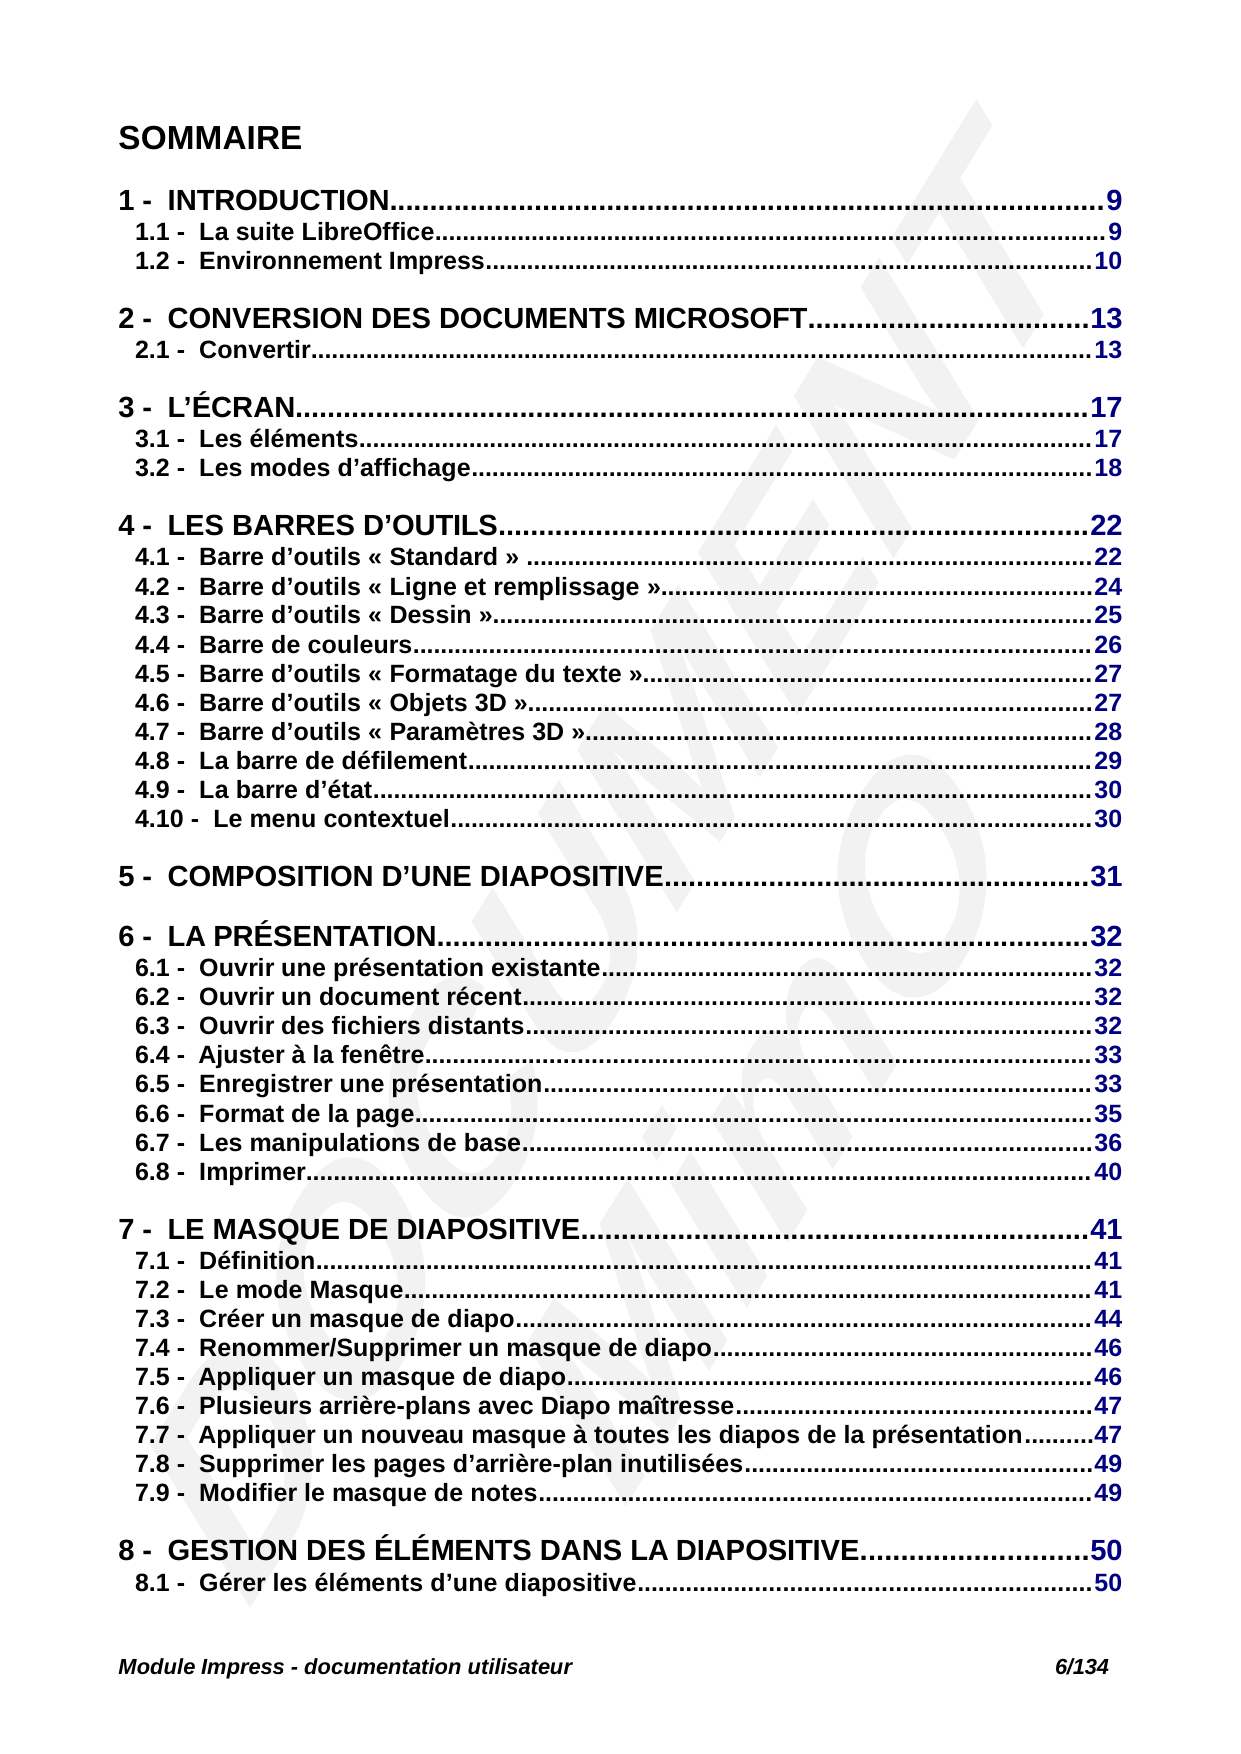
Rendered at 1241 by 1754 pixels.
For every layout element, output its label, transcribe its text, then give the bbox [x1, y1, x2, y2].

text 7.5 - Appliquer un masque de diapo 46 [135, 1362, 1122, 1391]
text 7.9 - Modifier le masque de notes 49 [135, 1478, 1122, 1507]
text 7.3 - Créer un masque de diapo 44 [135, 1304, 1122, 1333]
text 4.10 - Le menu contextuel 30 [135, 804, 1122, 833]
text 6.6 - Format de la page 35 [135, 1098, 1122, 1127]
text 4.4 - Barre de couleurs 26 [135, 629, 1122, 658]
text 4.1 - Barre d’outils « Standard » 22 [135, 542, 1122, 571]
text 7.4 - Renommer/Supprimer un masque de diapo 46 [135, 1333, 1122, 1362]
text 4 - Les barres d’outils 22 [118, 508, 1122, 542]
text 8 - Gestion des éléments dans la diapositive. 50 [118, 1533, 1122, 1567]
text 1.1 - La suite LibreOffice 9 [135, 217, 1122, 246]
text 4.6 - Barre d’outils « Objets 3D » 27 [135, 688, 1122, 717]
text 4.2 - Barre d’outils « Ligne et remplissage » 24 [135, 571, 1122, 600]
text 6.5 - Enregistrer une présentation 33 [135, 1069, 1122, 1098]
text 6 - la présentation 32 [118, 919, 1122, 952]
text 6.4 - Ajuster à la fenêtre 33 [135, 1040, 1122, 1069]
text 6.7 - Les manipulations de base 36 [135, 1127, 1122, 1157]
subtitle SOMMAIRE [118, 118, 1122, 157]
text 4.8 - La barre de défilement 29 [135, 746, 1122, 775]
text 4.9 - La barre d’état 30 [135, 775, 1122, 804]
text 6.1 - Ouvrir une présentation existante 32 [135, 953, 1122, 982]
text 7.6 - Plusieurs arrière-plans avec Diapo maîtresse 47 [135, 1391, 1122, 1420]
text 4.3 - Barre d’outils « Dessin » 25 [135, 600, 1122, 629]
text 7.8 - Supprimer les pages d’arrière-plan inutilisées 49 [135, 1449, 1122, 1478]
text 4.7 - Barre d’outils « Paramètres 3D » 28 [135, 717, 1122, 746]
text 5 - Composition d’une diapositive 31 [118, 859, 1122, 892]
text 2 - conversion des documents Microsoft 13 [118, 301, 1122, 334]
text 7.1 - Définition 41 [135, 1246, 1122, 1275]
text 6.8 - Imprimer 40 [135, 1157, 1122, 1186]
text 7.2 - Le mode Masque 41 [135, 1275, 1122, 1304]
text 1.2 - Environnement Impress 10 [135, 246, 1122, 275]
text 8.1 - Gérer les éléments d’une diapositive 50 [135, 1567, 1122, 1596]
text 6.2 - Ouvrir un document récent 32 [135, 982, 1122, 1011]
text 4.5 - Barre d’outils « Formatage du texte » 27 [135, 658, 1122, 688]
text 7.7 - Appliquer un nouveau masque à toutes les diapos de la présentation 47 [135, 1420, 1122, 1449]
text 1 - Introduction 9 [118, 182, 1122, 216]
text 3 - l’écran 17 [118, 390, 1122, 423]
text 3.1 - Les éléments 17 [135, 424, 1122, 453]
text 3.2 - Les modes d’affichage 18 [135, 453, 1122, 482]
text 7 - Le masque de diapositive 41 [118, 1212, 1122, 1245]
text 2.1 - Convertir 13 [135, 335, 1122, 364]
text 6.3 - Ouvrir des fichiers distants 32 [135, 1011, 1122, 1040]
